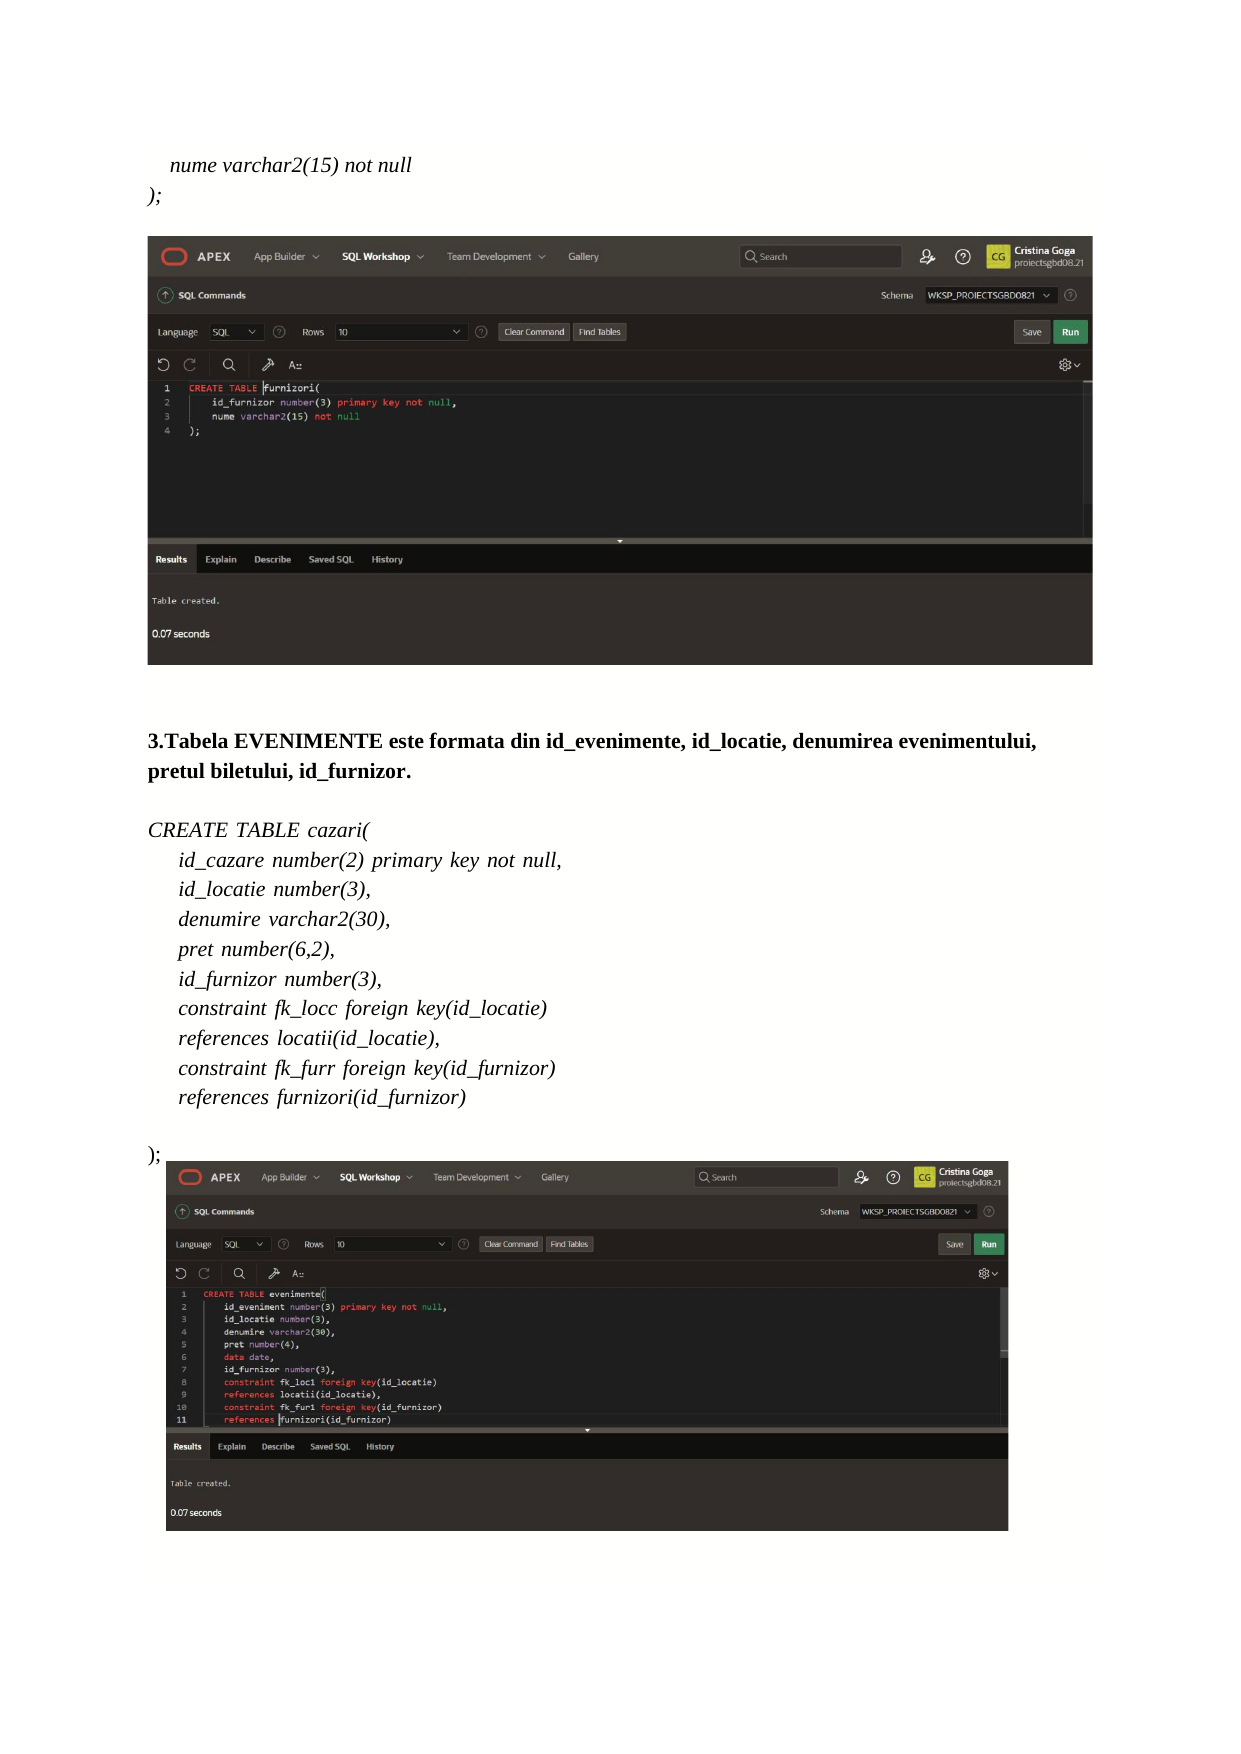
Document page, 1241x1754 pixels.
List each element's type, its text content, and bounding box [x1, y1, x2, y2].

text id_cazare number(2) primary key not null, [148, 842, 1093, 872]
text nume varchar2(15) not null [148, 148, 1093, 177]
text ); [148, 1139, 1093, 1530]
text ); [148, 177, 1093, 207]
text pret number(6,2), [148, 931, 1093, 961]
text references locatii(id_locatie), [148, 1020, 1093, 1050]
text CREATE TABLE cazari( [148, 813, 1093, 842]
text id_locatie number(3), [148, 872, 1093, 902]
text denumire varchar2(30), [148, 902, 1093, 931]
text 3.Tabela EVENIMENTE este formata din id_evenimente, id_locatie, denumirea evenimentului, pretul biletului, id_furnizor. [148, 723, 1093, 783]
text references furnizori(id_furnizor) [148, 1080, 1093, 1109]
text id_furnizor number(3), [148, 961, 1093, 991]
text constraint fk_furr foreign key(id_furnizor) [148, 1050, 1093, 1080]
text constraint fk_locc foreign key(id_locatie) [148, 991, 1093, 1020]
